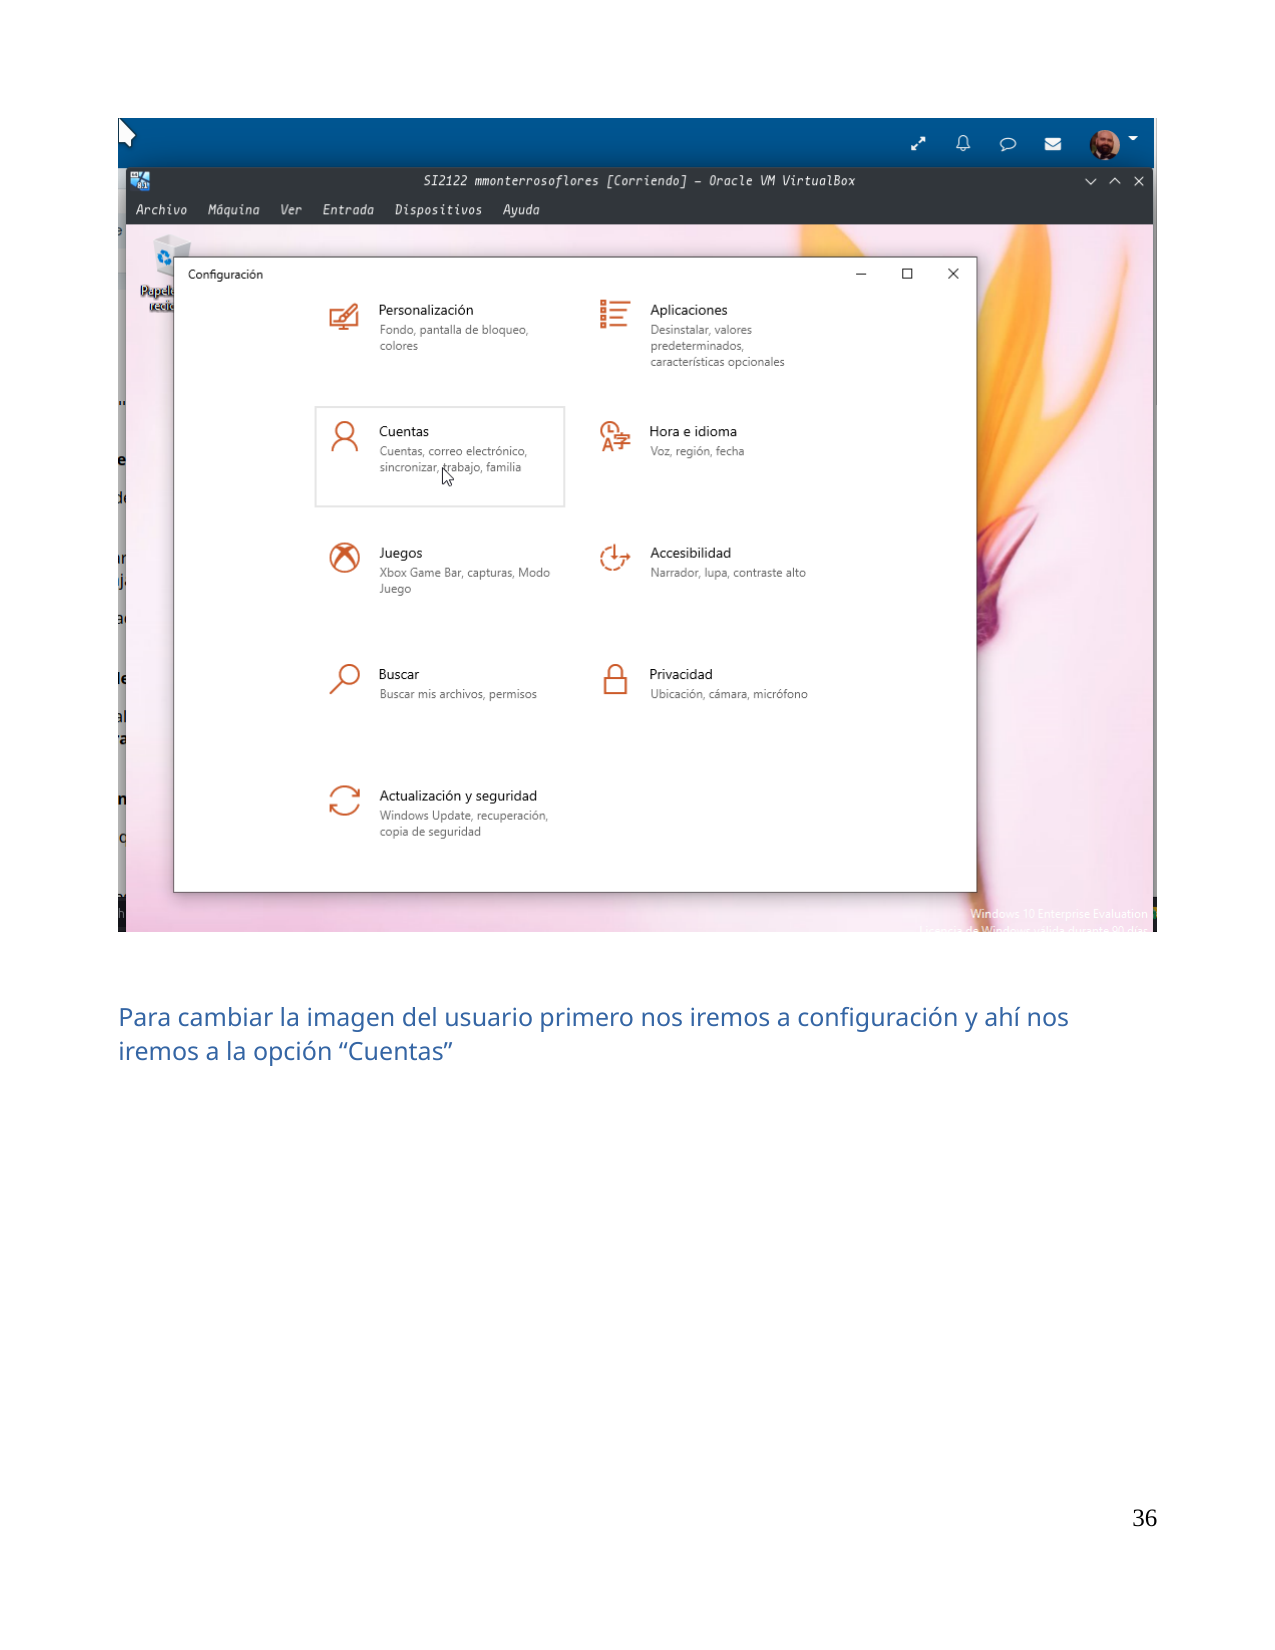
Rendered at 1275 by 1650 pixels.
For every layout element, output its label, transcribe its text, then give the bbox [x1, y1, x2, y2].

text Para cambiar la imagen del usuario primero nos iremos a configuración y ahí nos iremos a la opción “Cuentas” [118, 999, 1157, 1067]
table_header [118, 932, 1157, 965]
picture [118, 118, 1157, 932]
